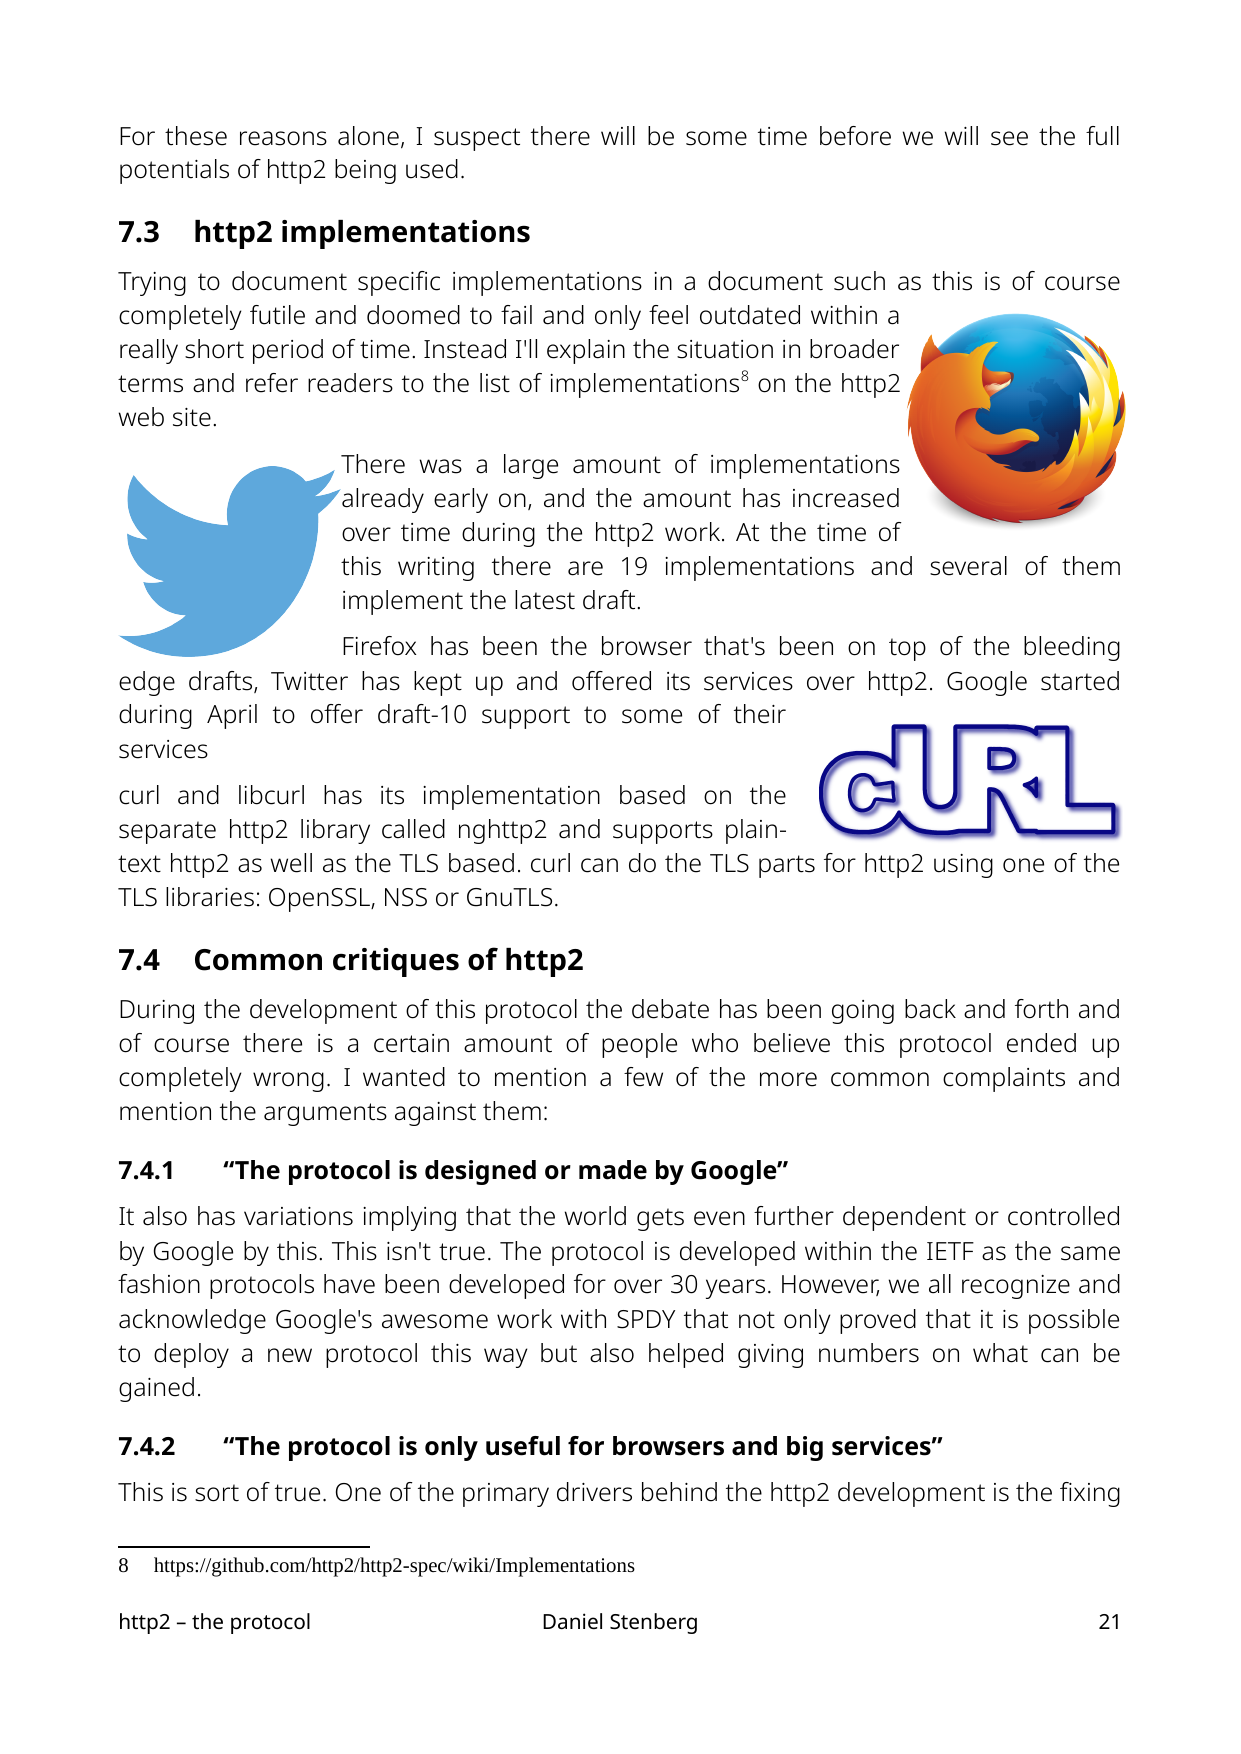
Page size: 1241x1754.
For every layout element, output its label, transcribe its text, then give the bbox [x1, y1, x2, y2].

picture [118, 466, 341, 657]
subtitle “The protocol is designed or made by Google” [118, 1152, 1122, 1187]
text It also has variations implying that the world gets even further dependent or controlled by Google by this. This isn't true. The protocol is developed within the IETF as the same fashion protocols have been developed for over 30 years. However, we all recognize and acknowledge Google's awesome work with SPDY that not only proved that it is possible to deploy a new protocol this way but also helped giving numbers on what can be gained. [118, 1199, 1122, 1403]
text curl and libcurl has its implementation based on the separate http2 library called nghttp2 and supports plain-text http2 as well as the TLS based. curl can do the TLS parts for http2 using one of the TLS libraries: OpenSSL, NSS or GnuTLS. [118, 778, 1122, 914]
subtitle Common critiques of http2 [118, 939, 1122, 979]
text Trying to document specific implementations in a document such as this is of course completely futile and doomed to fail and only feel outdated within a really short period of time. Instead I'll explain the situation in broader terms and refer readers to the list of implementations on the http2 web site. [118, 263, 1122, 434]
text For these reasons alone, I suspect there will be some time before we will see the full potentials of http2 being used. [118, 118, 1122, 186]
text This is sort of true. One of the primary drivers behind the http2 development is the fixing [118, 1475, 1122, 1509]
picture [817, 722, 1123, 844]
text There was a large amount of implementations already early on, and the amount has increased over time during the http2 work. At the time of this writing there are 19 implementations and several of them implement the latest draft. [118, 446, 1122, 617]
subtitle “The protocol is only useful for browsers and big services” [118, 1428, 1122, 1462]
text Firefox has been the browser that's been on top of the bleeding edge drafts, Twitter has kept up and offered its services over http2. Google started during April to offer draft-10 support to some of their services [118, 629, 1122, 765]
text During the development of this protocol the debate has been going back and forth and of course there is a certain amount of people who believe this protocol ended up completely wrong. I wanted to mention a few of the more common complaints and mention the arguments against them: [118, 991, 1122, 1127]
subtitle http2 implementations [118, 211, 1122, 251]
text https://github.com/http2/http2-spec/wiki/Implementations [118, 1553, 1122, 1577]
picture [901, 308, 1131, 534]
